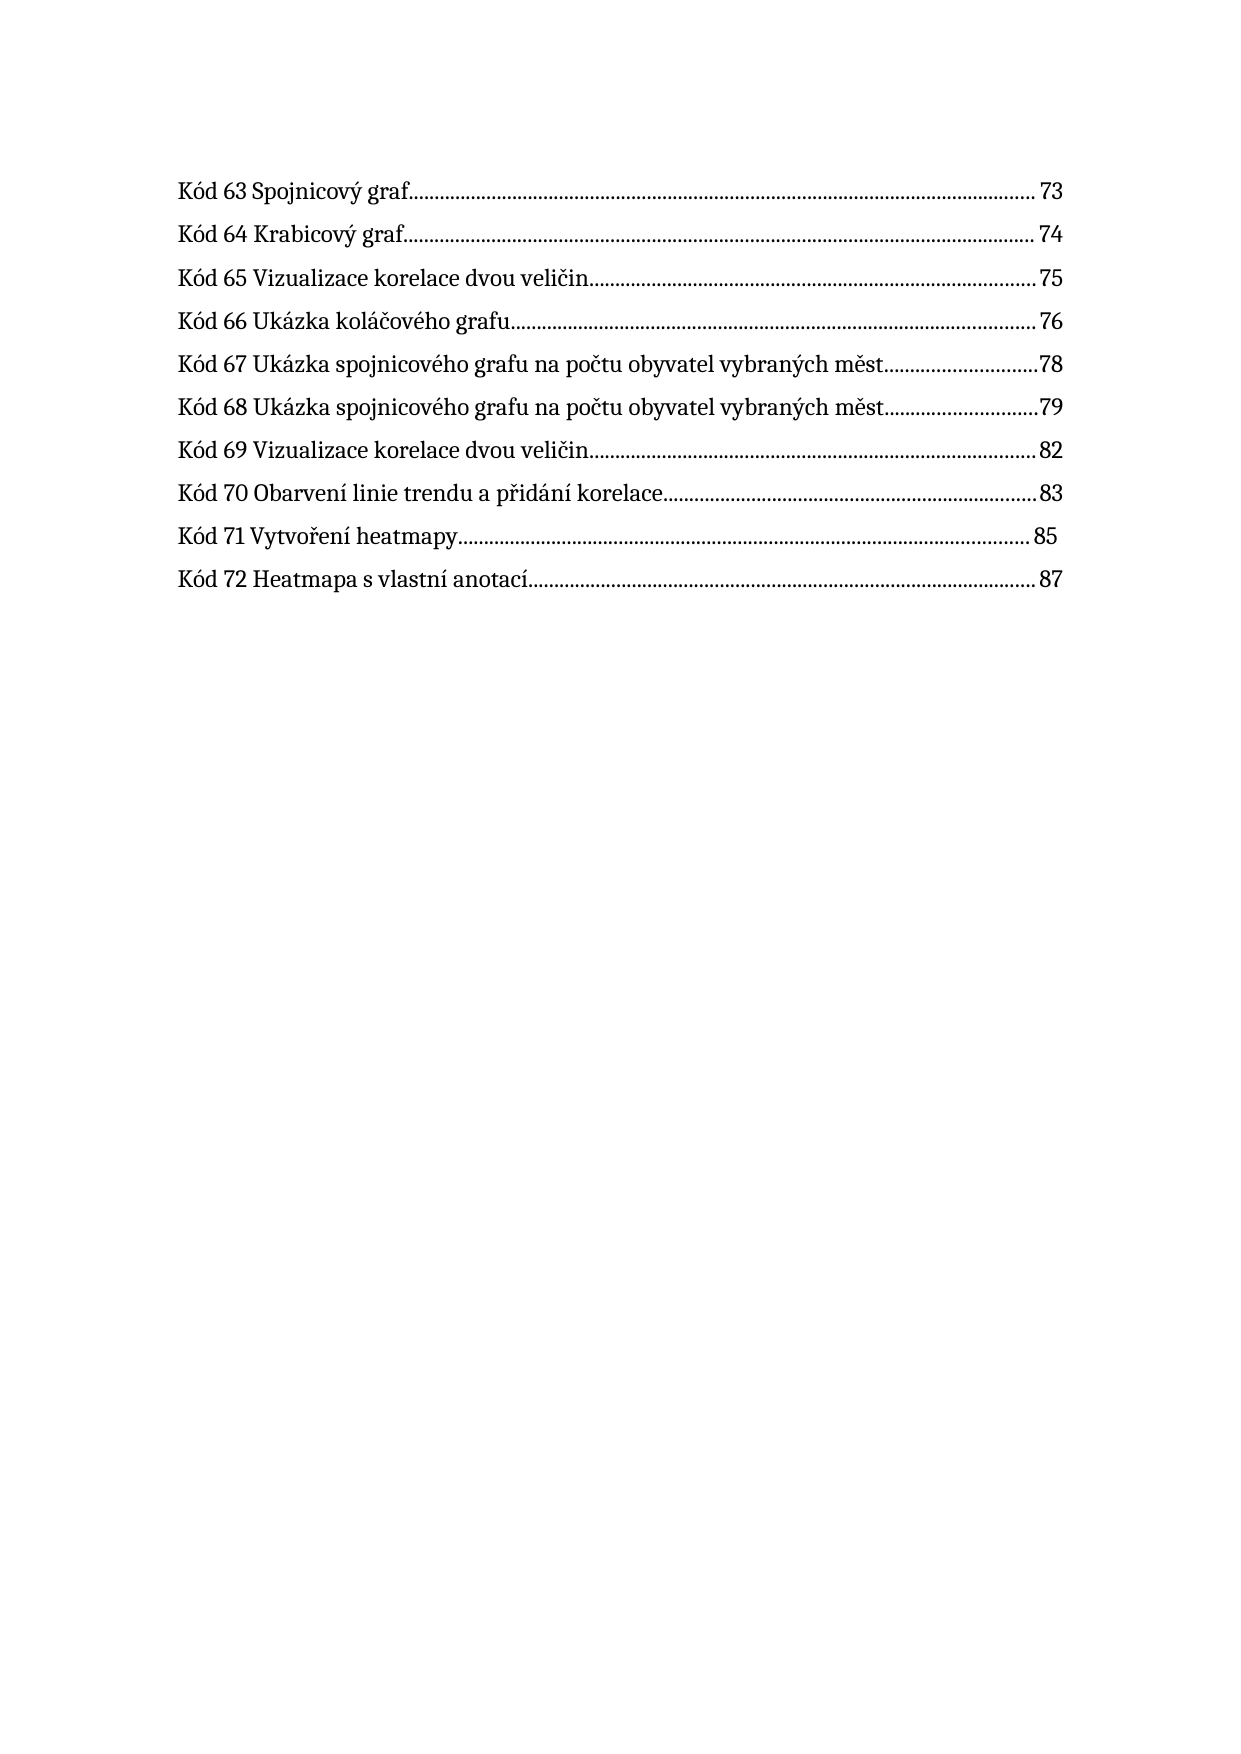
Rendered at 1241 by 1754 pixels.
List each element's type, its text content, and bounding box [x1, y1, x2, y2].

text Kód 65 Vizualizace korelace dvou veličin 75 [177, 263, 1063, 292]
text Kód 68 Ukázka spojnicového grafu na počtu obyvatel vybraných měst 79 [177, 393, 1063, 422]
text Kód 63 Spojnicový graf 73 [177, 177, 1063, 206]
text Kód 67 Ukázka spojnicového grafu na počtu obyvatel vybraných měst 78 [177, 350, 1063, 378]
text Kód 64 Krabicový graf 74 [177, 220, 1063, 249]
text Kód 72 Heatmapa s vlastní anotací 87 [177, 565, 1063, 594]
text Kód 71 Vytvoření heatmapy 85 [177, 522, 1063, 551]
text Kód 70 Obarvení linie trendu a přidání korelace 83 [177, 479, 1063, 508]
text Kód 69 Vizualizace korelace dvou veličin 82 [177, 436, 1063, 465]
text Kód 66 Ukázka koláčového grafu 76 [177, 307, 1063, 335]
